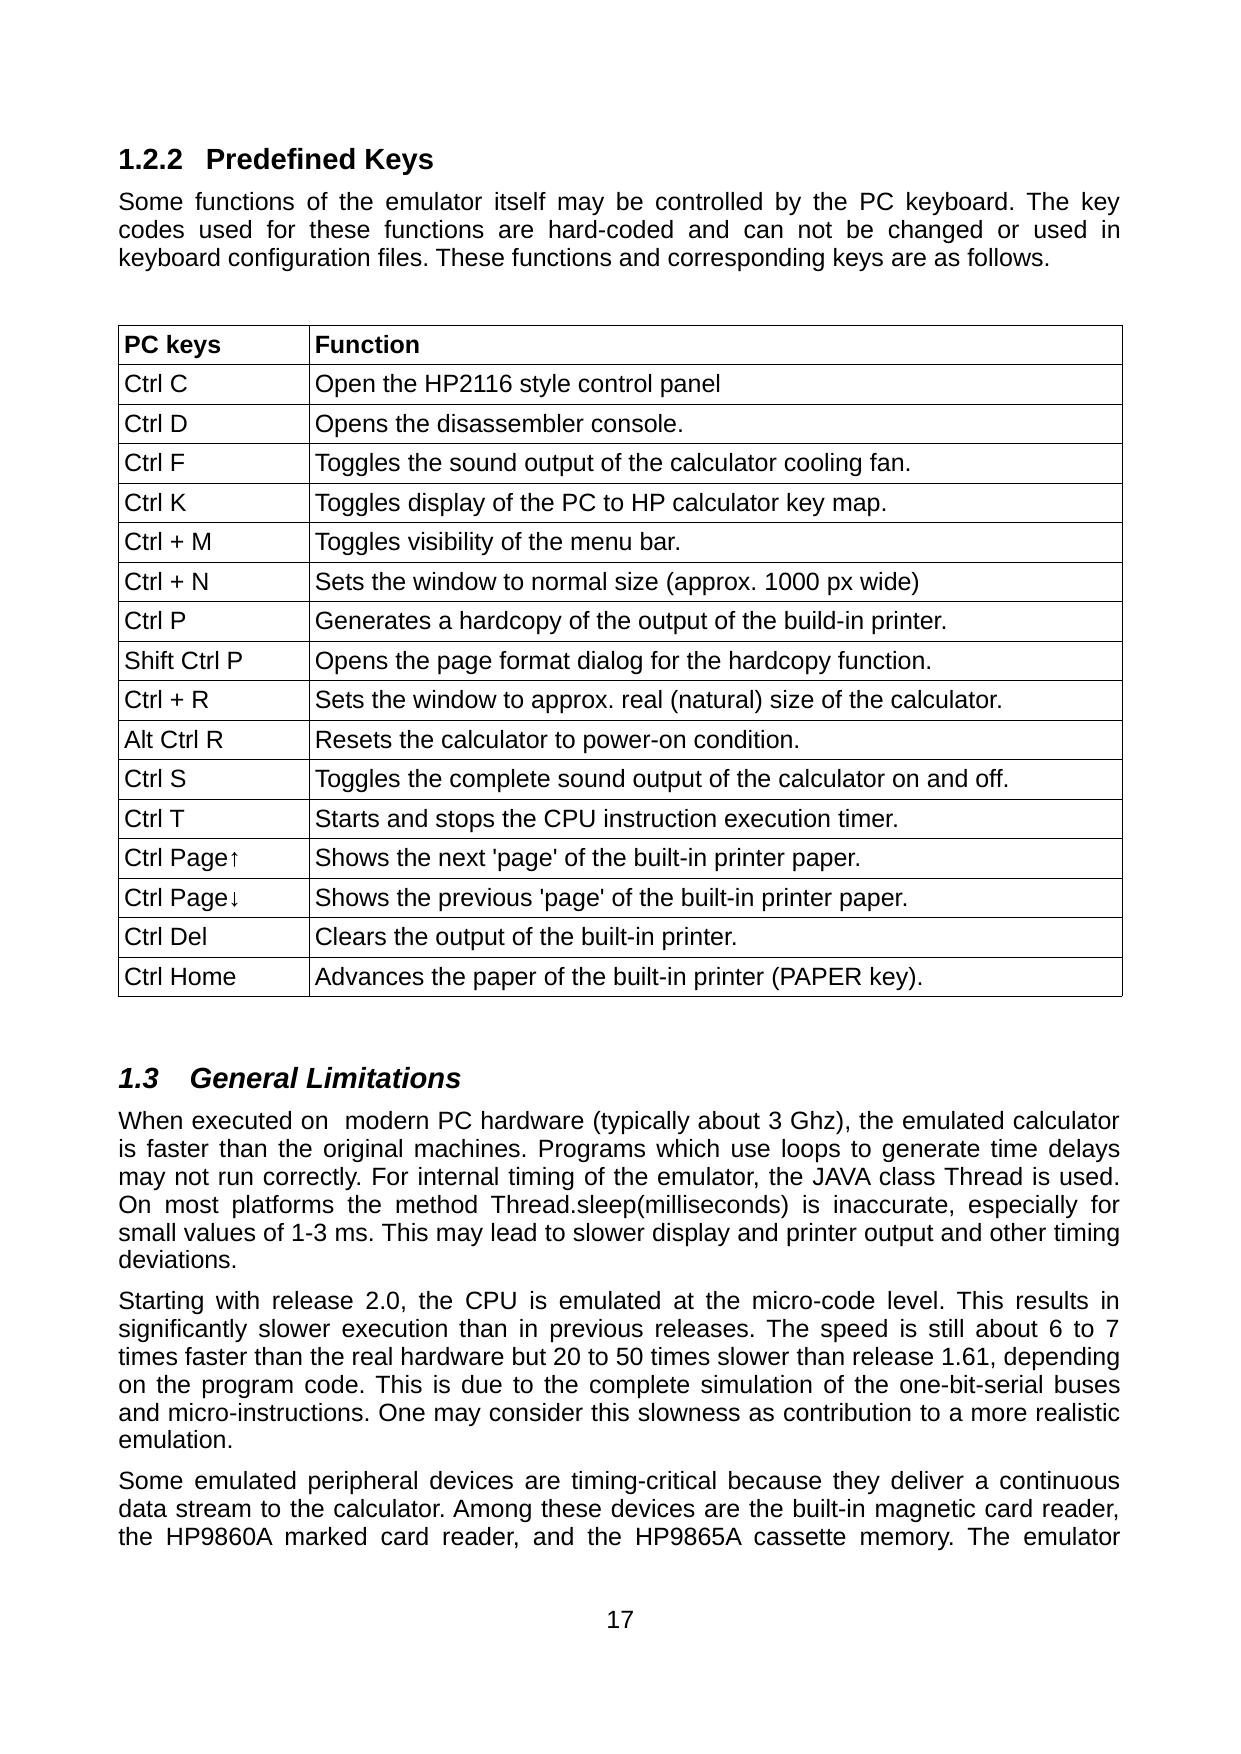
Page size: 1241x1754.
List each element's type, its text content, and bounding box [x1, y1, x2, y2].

table_cell Ctrl C [119, 365, 309, 404]
table_cell Ctrl T [119, 800, 309, 838]
text Some functions of the emulator itself may be controlled by the PC keyboard. The key codes used for these functions are hard-coded and can not be changed or used in keyboard configuration files. These functions and corresponding keys are as follows. [118, 188, 1122, 272]
subtitle General Limitations [118, 1062, 1122, 1094]
table_cell Ctrl Page↑ [119, 839, 309, 878]
table_cell Toggles the complete sound output of the calculator on and off. [310, 760, 1122, 799]
table_cell Shift Ctrl P [119, 642, 309, 680]
table_cell Toggles visibility of the menu bar. [310, 523, 1122, 562]
text Starting with release 2.0, the CPU is emulated at the micro-code level. This results in significantly slower execution than in previous releases. The speed is still about 6 to 7 times faster than the real hardware but 20 to 50 times slower than release 1.61, depending on the program code. This is due to the complete simulation of the one-bit-serial buses and micro-instructions. One may consider this slowness as contribution to a more realistic emulation. [118, 1287, 1122, 1454]
table_cell Ctrl D [119, 405, 309, 443]
table_cell Clears the output of the built-in printer. [310, 918, 1122, 957]
table_cell Ctrl + M [119, 523, 309, 562]
table_cell Ctrl Home [119, 958, 309, 996]
table_cell Shows the next 'page' of the built-in printer paper. [310, 839, 1122, 878]
table_cell Generates a hardcopy of the output of the build-in printer. [310, 602, 1122, 641]
table_cell Advances the paper of the built-in printer (PAPER key). [310, 958, 1122, 996]
table_cell Shows the previous 'page' of the built-in printer paper. [310, 879, 1122, 917]
table_cell Sets the window to normal size (approx. 1000 px wide) [310, 563, 1122, 601]
table_cell Ctrl F [119, 444, 309, 483]
table_cell Ctrl + R [119, 681, 309, 720]
table_header PC keys [119, 326, 309, 364]
table_cell Sets the window to approx. real (natural) size of the calculator. [310, 681, 1122, 720]
table_cell Open the HP2116 style control panel [310, 365, 1122, 404]
subtitle Predefined Keys [118, 143, 1122, 176]
table_cell Alt Ctrl R [119, 721, 309, 759]
table_cell Resets the calculator to power-on condition. [310, 721, 1122, 759]
table_cell Ctrl Del [119, 918, 309, 957]
table_cell Toggles the sound output of the calculator cooling fan. [310, 444, 1122, 483]
table_cell Opens the disassembler console. [310, 405, 1122, 443]
table_cell Ctrl + N [119, 563, 309, 601]
text When executed on modern PC hardware (typically about 3 Ghz), the emulated calculator is faster than the original machines. Programs which use loops to generate time delays may not run correctly. For internal timing of the emulator, the JAVA class Thread is used. On most platforms the method Thread.sleep(milliseconds) is inaccurate, especially for small values of 1-3 ms. This may lead to slower display and printer output and other timing deviations. [118, 1107, 1122, 1274]
table_cell Ctrl Page↓ [119, 879, 309, 917]
table_cell Ctrl P [119, 602, 309, 641]
table_cell Ctrl S [119, 760, 309, 799]
table_cell Starts and stops the CPU instruction execution timer. [310, 800, 1122, 838]
table_cell Ctrl K [119, 484, 309, 522]
table_header Function [310, 326, 1122, 364]
table_cell Opens the page format dialog for the hardcopy function. [310, 642, 1122, 680]
table_cell Toggles display of the PC to HP calculator key map. [310, 484, 1122, 522]
text Some emulated peripheral devices are timing-critical because they deliver a continuous data stream to the calculator. Among these devices are the built-in magnetic card reader, the HP9860A marked card reader, and the HP9865A cassette memory. The emulator [118, 1467, 1122, 1550]
